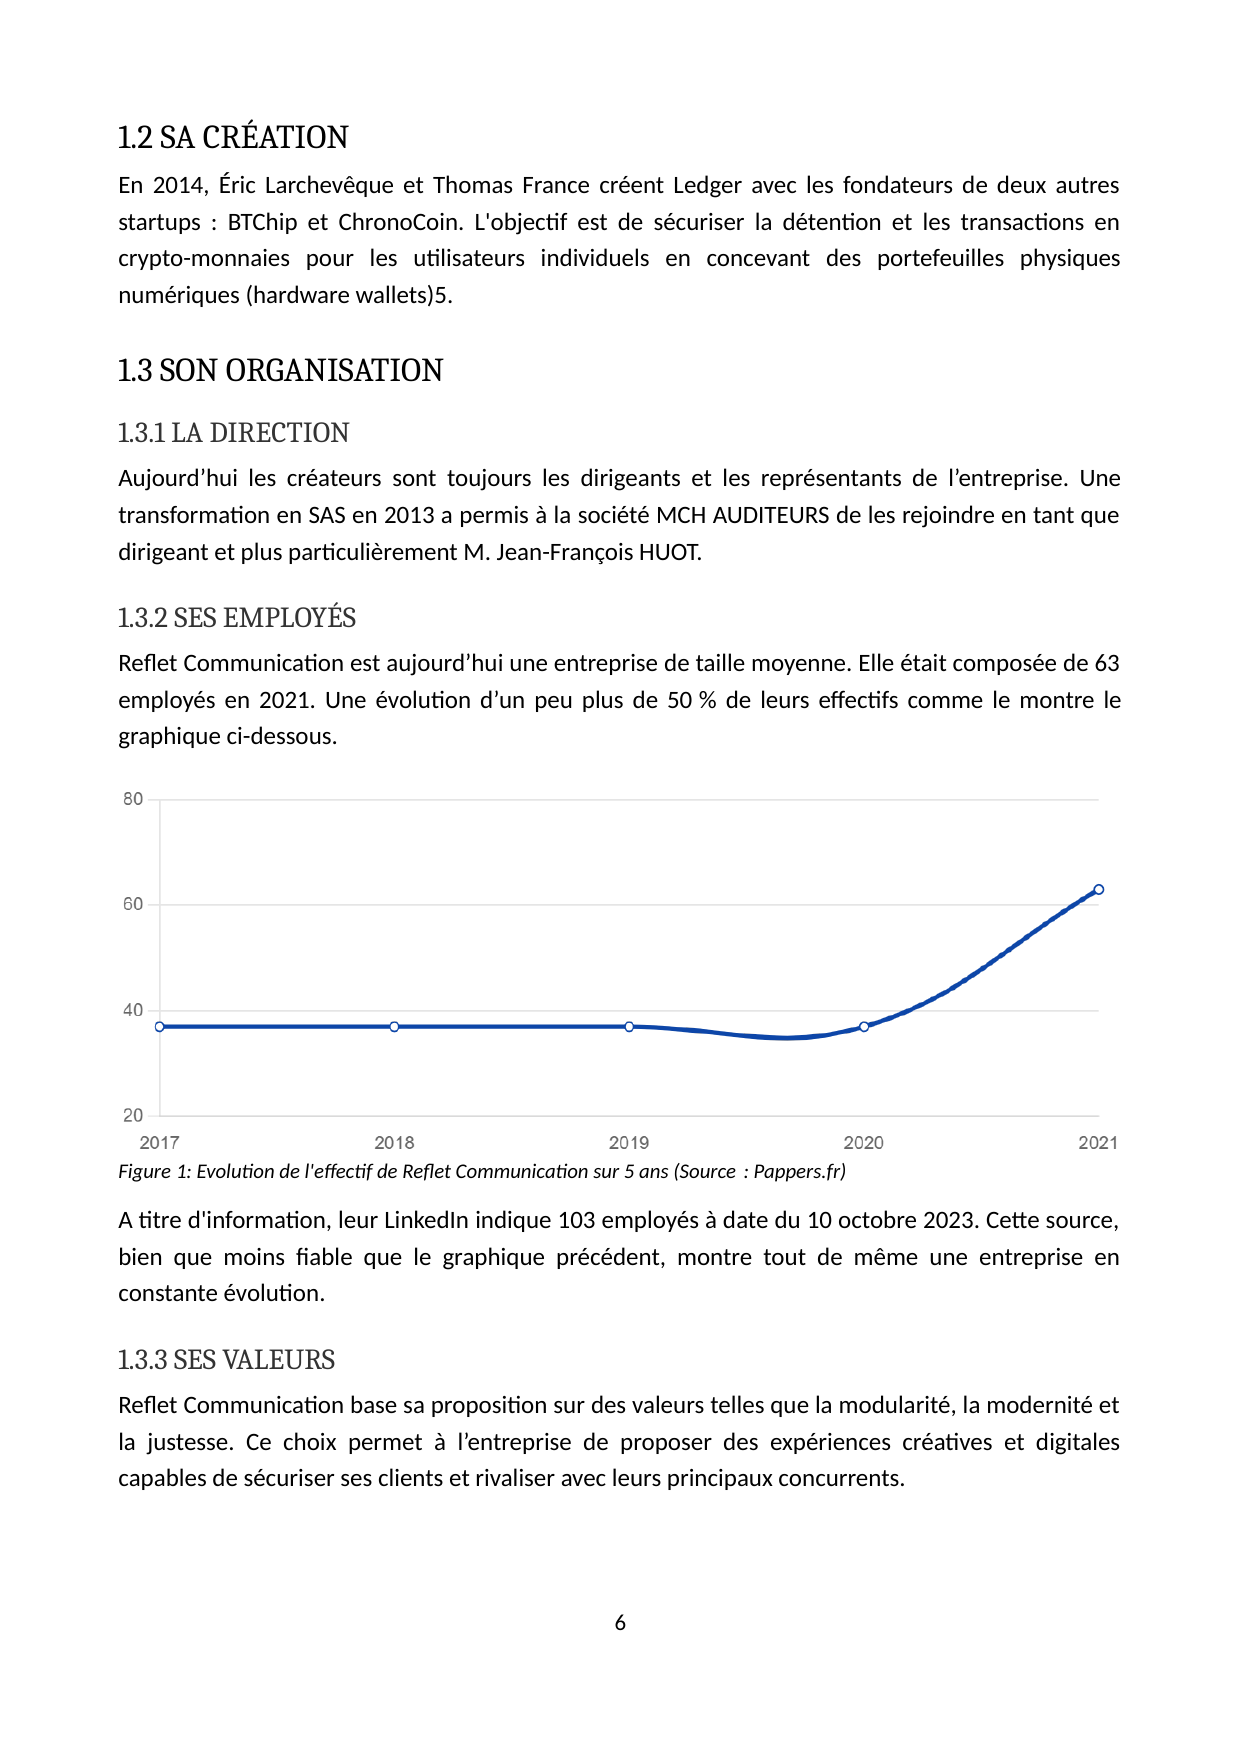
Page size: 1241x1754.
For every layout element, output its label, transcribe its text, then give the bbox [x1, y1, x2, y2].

subtitle 1.3.1 La Direction [118, 416, 1122, 450]
text Aujourd’hui les créateurs sont toujours les dirigeants et les représentants de l’entreprise. Une transformation en SAS en 2013 a permis à la société MCH AUDITEURS de les rejoindre en tant que dirigeant et plus particulièrement M. Jean-François HUOT. [118, 462, 1122, 566]
subtitle 1.3.2 Ses Employés [118, 601, 1122, 635]
subtitle 1.3 Son Organisation [118, 351, 1122, 389]
subtitle 1.2 Sa Création [118, 118, 1122, 157]
text En 2014, Éric Larchevêque et Thomas France créent Ledger avec les fondateurs de deux autres startups : BTChip et ChronoCoin. L'objectif est de sécuriser la détention et les transactions en crypto-monnaies pour les utilisateurs individuels en concevant des portefeuilles physiques numériques (hardware wallets)5. [118, 169, 1122, 309]
picture [118, 784, 1123, 1159]
text A titre d'information, leur LinkedIn indique 103 employés à date du 10 octobre 2023. Cette source, bien que moins fiable que le graphique précédent, montre tout de même une entreprise en constante évolution. [118, 1204, 1122, 1308]
text Reflet Communication est aujourd’hui une entreprise de taille moyenne. Elle était composée de 63 employés en 2021. Une évolution d’un peu plus de 50 % de leurs effectifs comme le montre le graphique ci-dessous. [118, 647, 1122, 751]
text Reflet Communication base sa proposition sur des valeurs telles que la modularité, la modernité et la justesse. Ce choix permet à l’entreprise de proposer des expériences créatives et digitales capables de sécuriser ses clients et rivaliser avec leurs principaux concurrents. [118, 1389, 1122, 1493]
text Figure 1: Evolution de l'effectif de Reflet Communication sur 5 ans (Source : Pappers.fr) [118, 1159, 1122, 1184]
subtitle 1.3.3 Ses valeurs [118, 1343, 1122, 1377]
